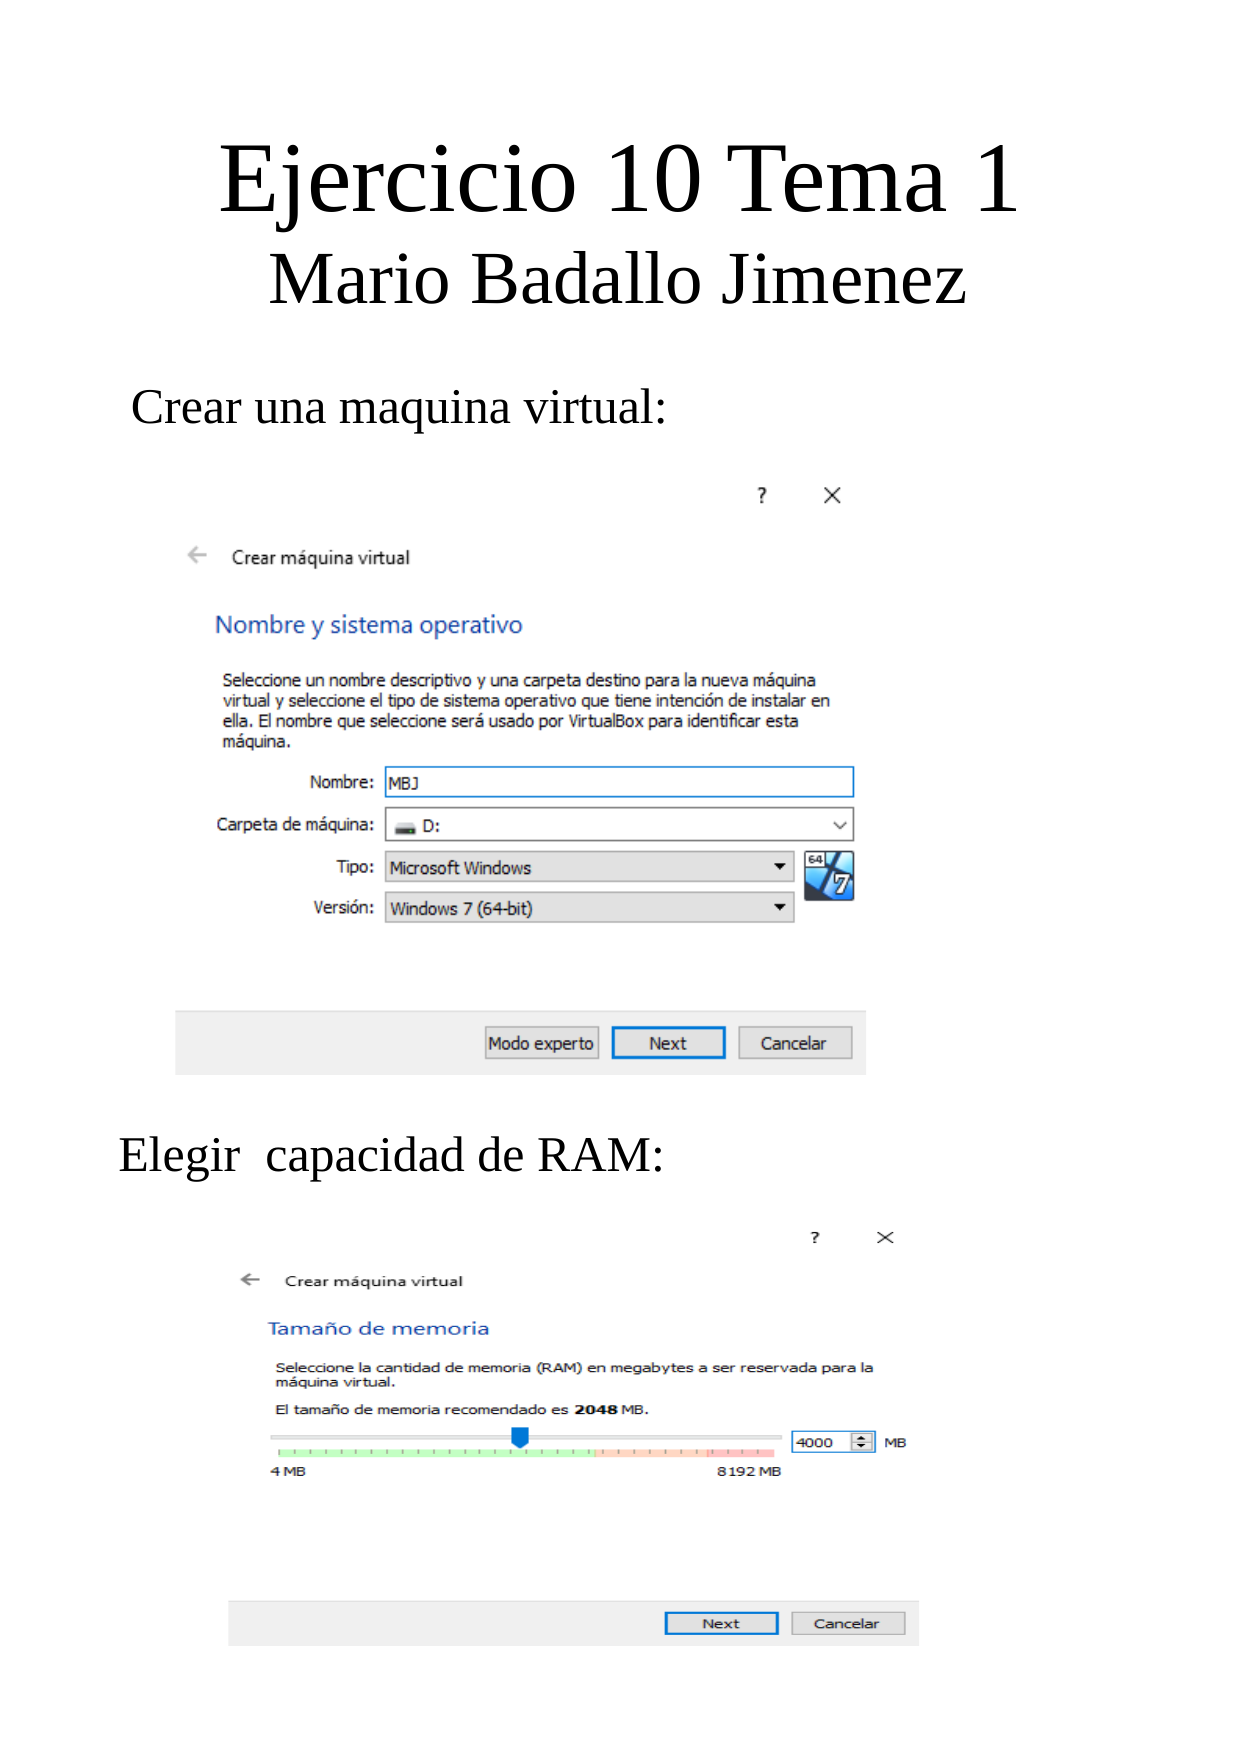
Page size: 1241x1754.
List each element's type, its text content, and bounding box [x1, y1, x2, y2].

picture [174, 472, 867, 1075]
text Ejercicio 10 Tema 1 [118, 118, 1122, 233]
text Elegir capacidad de RAM: [118, 1124, 1122, 1182]
text Crear una maquina virtual: [118, 377, 1122, 434]
picture [227, 1222, 920, 1646]
text Mario Badallo Jimenez [118, 233, 1122, 319]
